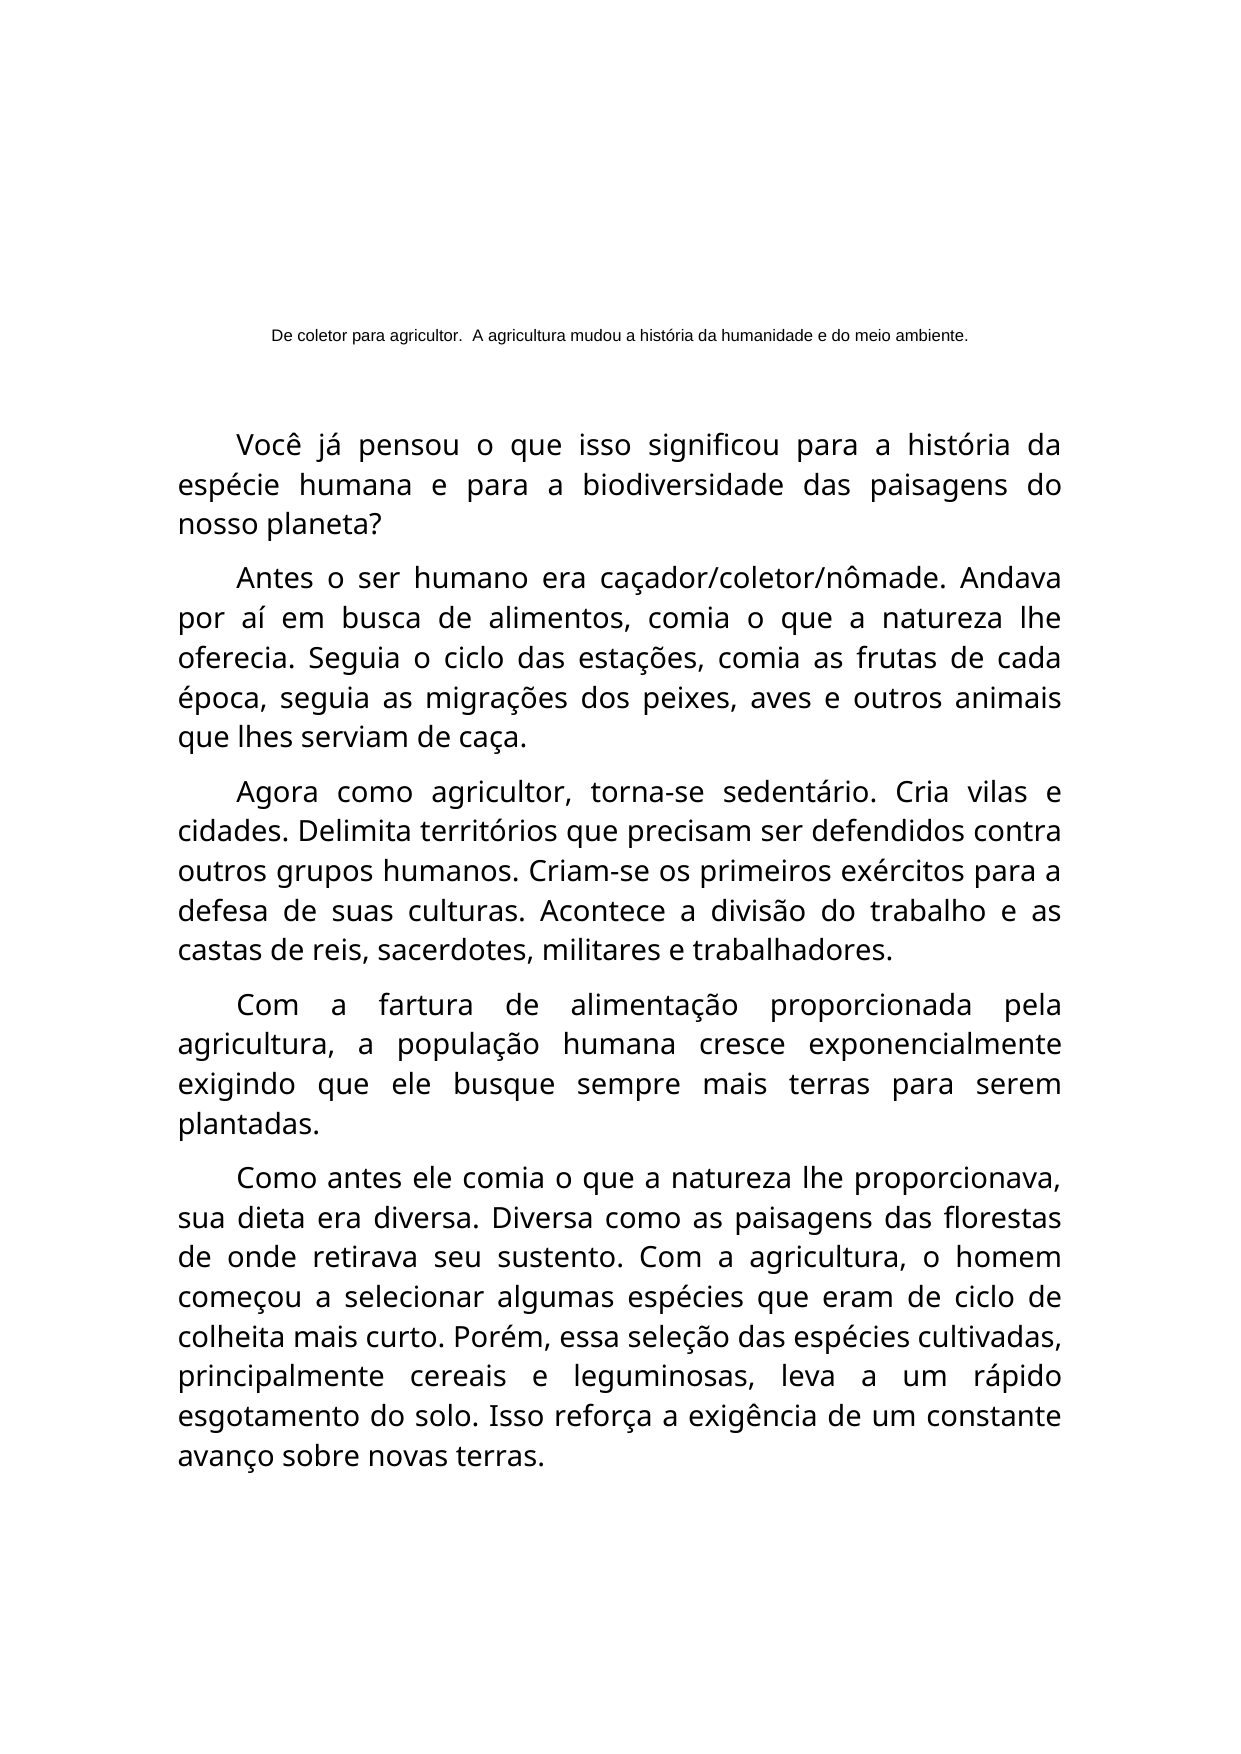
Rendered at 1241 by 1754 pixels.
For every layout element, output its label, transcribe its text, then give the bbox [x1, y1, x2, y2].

text Você já pensou o que isso significou para a história da espécie humana e para a biodiversidade das paisagens do nosso planeta? [177, 424, 1063, 543]
text Antes o ser humano era caçador/coletor/nômade. Andava por aí em busca de alimentos, comia o que a natureza lhe oferecia. Seguia o ciclo das estações, comia as frutas de cada época, seguia as migrações dos peixes, aves e outros animais que lhes serviam de caça. [177, 558, 1063, 756]
text Com a fartura de alimentação proporcionada pela agricultura, a população humana cresce exponencialmente exigindo que ele busque sempre mais terras para serem plantadas. [177, 984, 1063, 1143]
text Como antes ele comia o que a natureza lhe proporcionava, sua dieta era diversa. Diversa como as paisagens das florestas de onde retirava seu sustento. Com a agricultura, o homem começou a selecionar algumas espécies que eram de ciclo de colheita mais curto. Porém, essa seleção das espécies cultivadas, principalmente cereais e leguminosas, leva a um rápido esgotamento do solo. Isso reforça a exigência de um constante avanço sobre novas terras. [177, 1157, 1063, 1475]
text Agora como agricultor, torna-se sedentário. Cria vilas e cidades. Delimita territórios que precisam ser defendidos contra outros grupos humanos. Criam-se os primeiros exércitos para a defesa de suas culturas. Acontece a divisão do trabalho e as castas de reis, sacerdotes, militares e trabalhadores. [177, 771, 1063, 969]
text De coletor para agricultor. A agricultura mudou a história da humanidade e do meio ambiente. [177, 310, 1063, 350]
